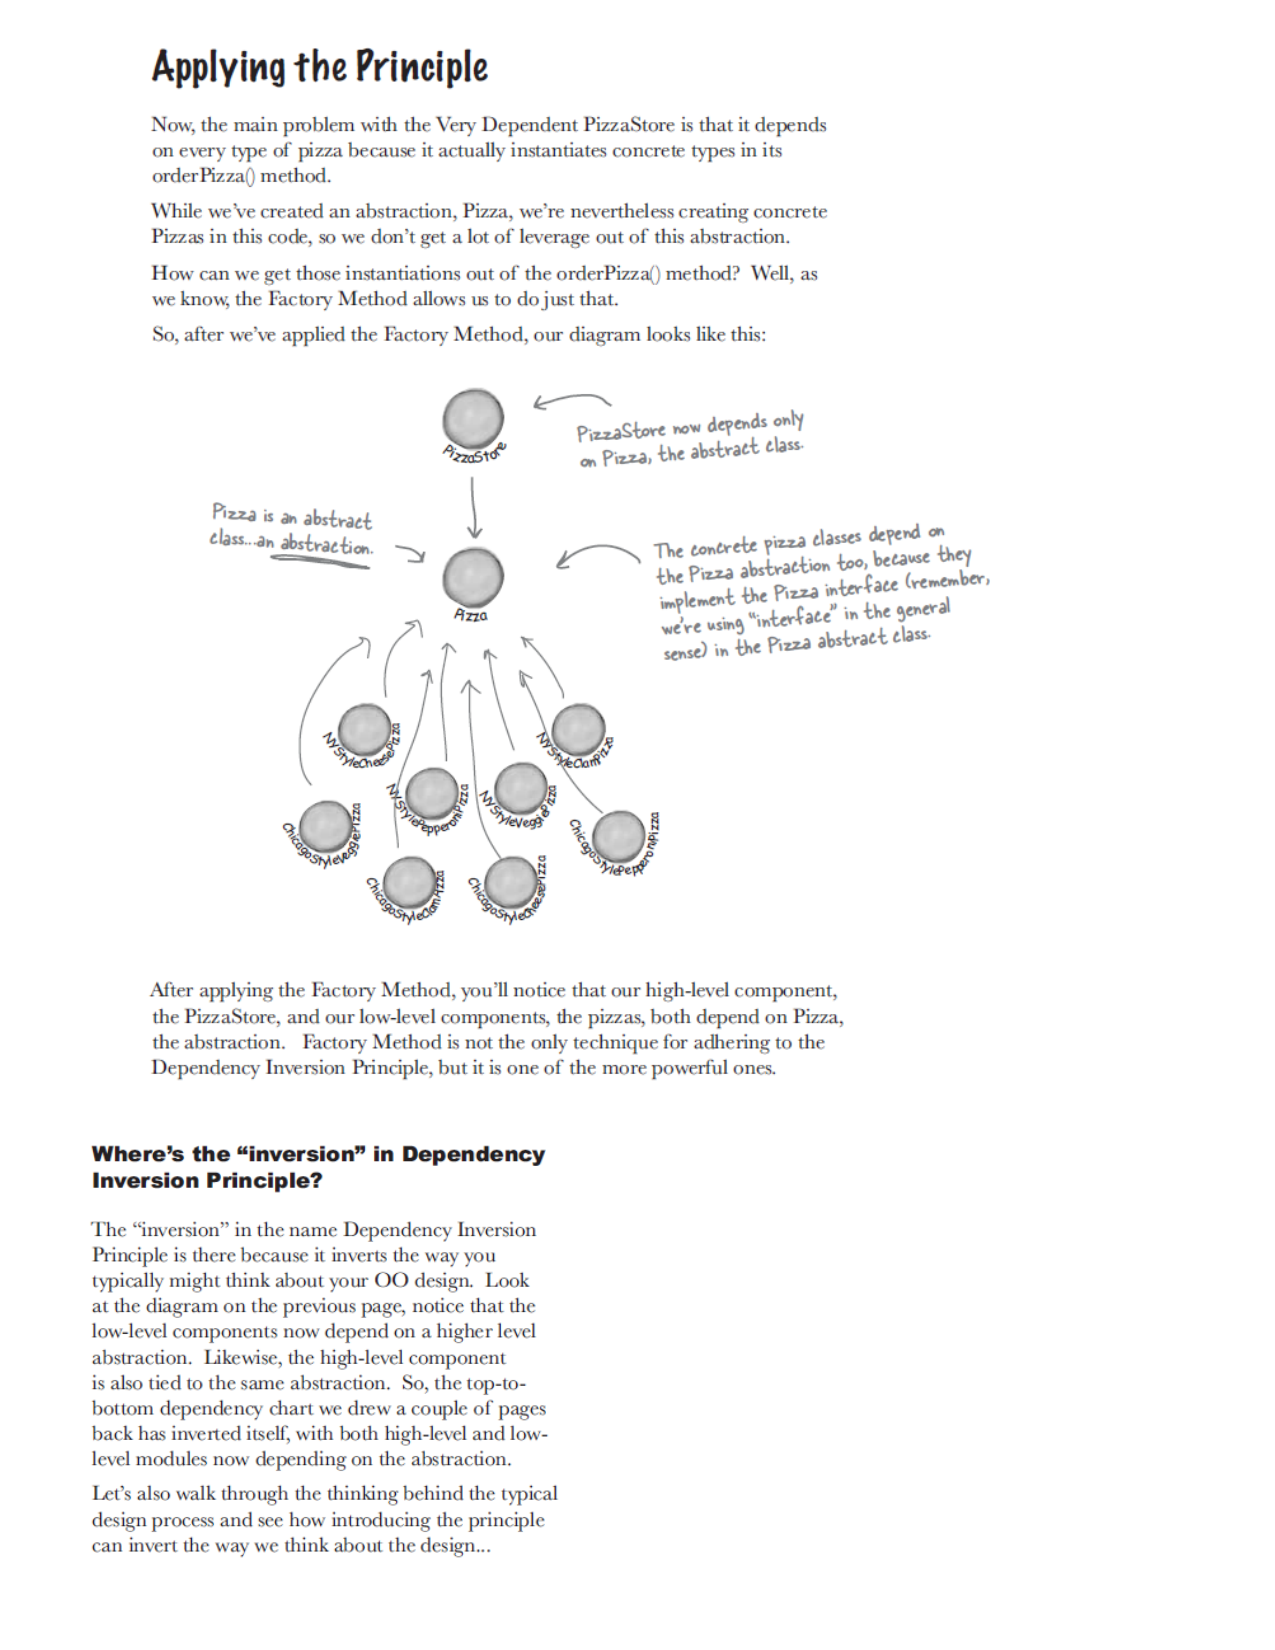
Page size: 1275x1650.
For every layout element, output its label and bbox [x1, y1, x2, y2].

picture [141, 41, 995, 1088]
picture [85, 1136, 568, 1562]
